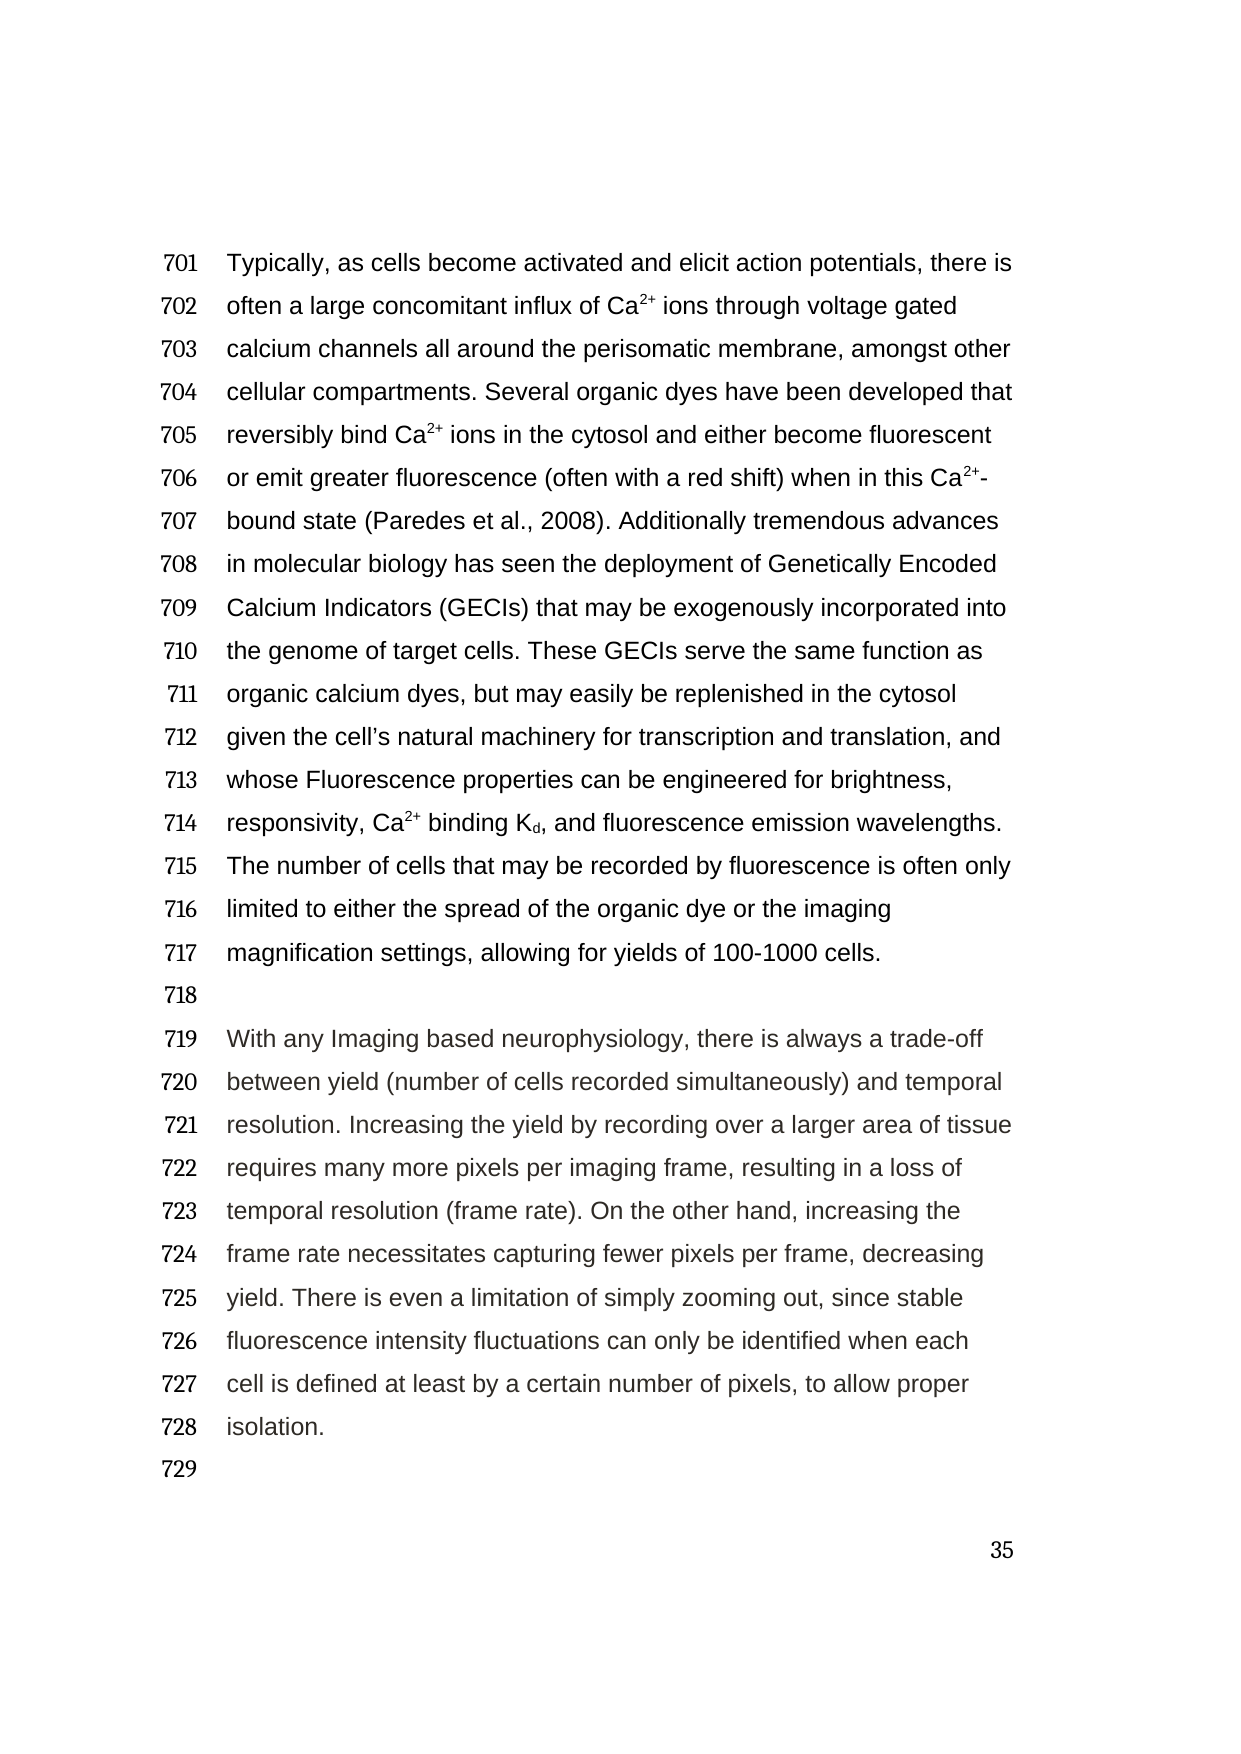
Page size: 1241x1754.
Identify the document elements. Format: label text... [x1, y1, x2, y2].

text Typically, as cells become activated and elicit action potentials, there is often a large concomitant influx of Ca2+ ions through voltage gated calcium channels all around the perisomatic membrane, amongst other cellular compartments. Several organic dyes have been developed that reversibly bind Ca2+ ions in the cytosol and either become fluorescent or emit greater fluorescence (often with a red shift) when in this Ca2+-bound state (Paredes et al., 2008)⁠. Additionally tremendous advances in molecular biology has seen the deployment of Genetically Encoded Calcium Indicators (GECIs) that may be exogenously incorporated into the genome of target cells. These GECIs serve the same function as organic calcium dyes, but may easily be replenished in the cytosol given the cell’s natural machinery for transcription and translation, and whose Fluorescence properties can be engineered for brightness, responsivity, Ca2+ binding Kd, and fluorescence emission wavelengths. The number of cells that may be recorded by fluorescence is often only limited to either the spread of the organic dye or the imaging magnification settings, allowing for yields of 100-1000 cells. [226, 248, 1014, 966]
text With any Imaging based neurophysiology, there is always a trade-off between yield (number of cells recorded simultaneously) and temporal resolution. Increasing the yield by recording over a larger area of tissue requires many more pixels per imaging frame, resulting in a loss of temporal resolution (frame rate). On the other hand, increasing the frame rate necessitates capturing fewer pixels per frame, decreasing yield. There is even a limitation of simply zooming out, since stable fluorescence intensity fluctuations can only be identified when each cell is defined at least by a certain number of pixels, to allow proper isolation. [226, 1024, 1014, 1441]
